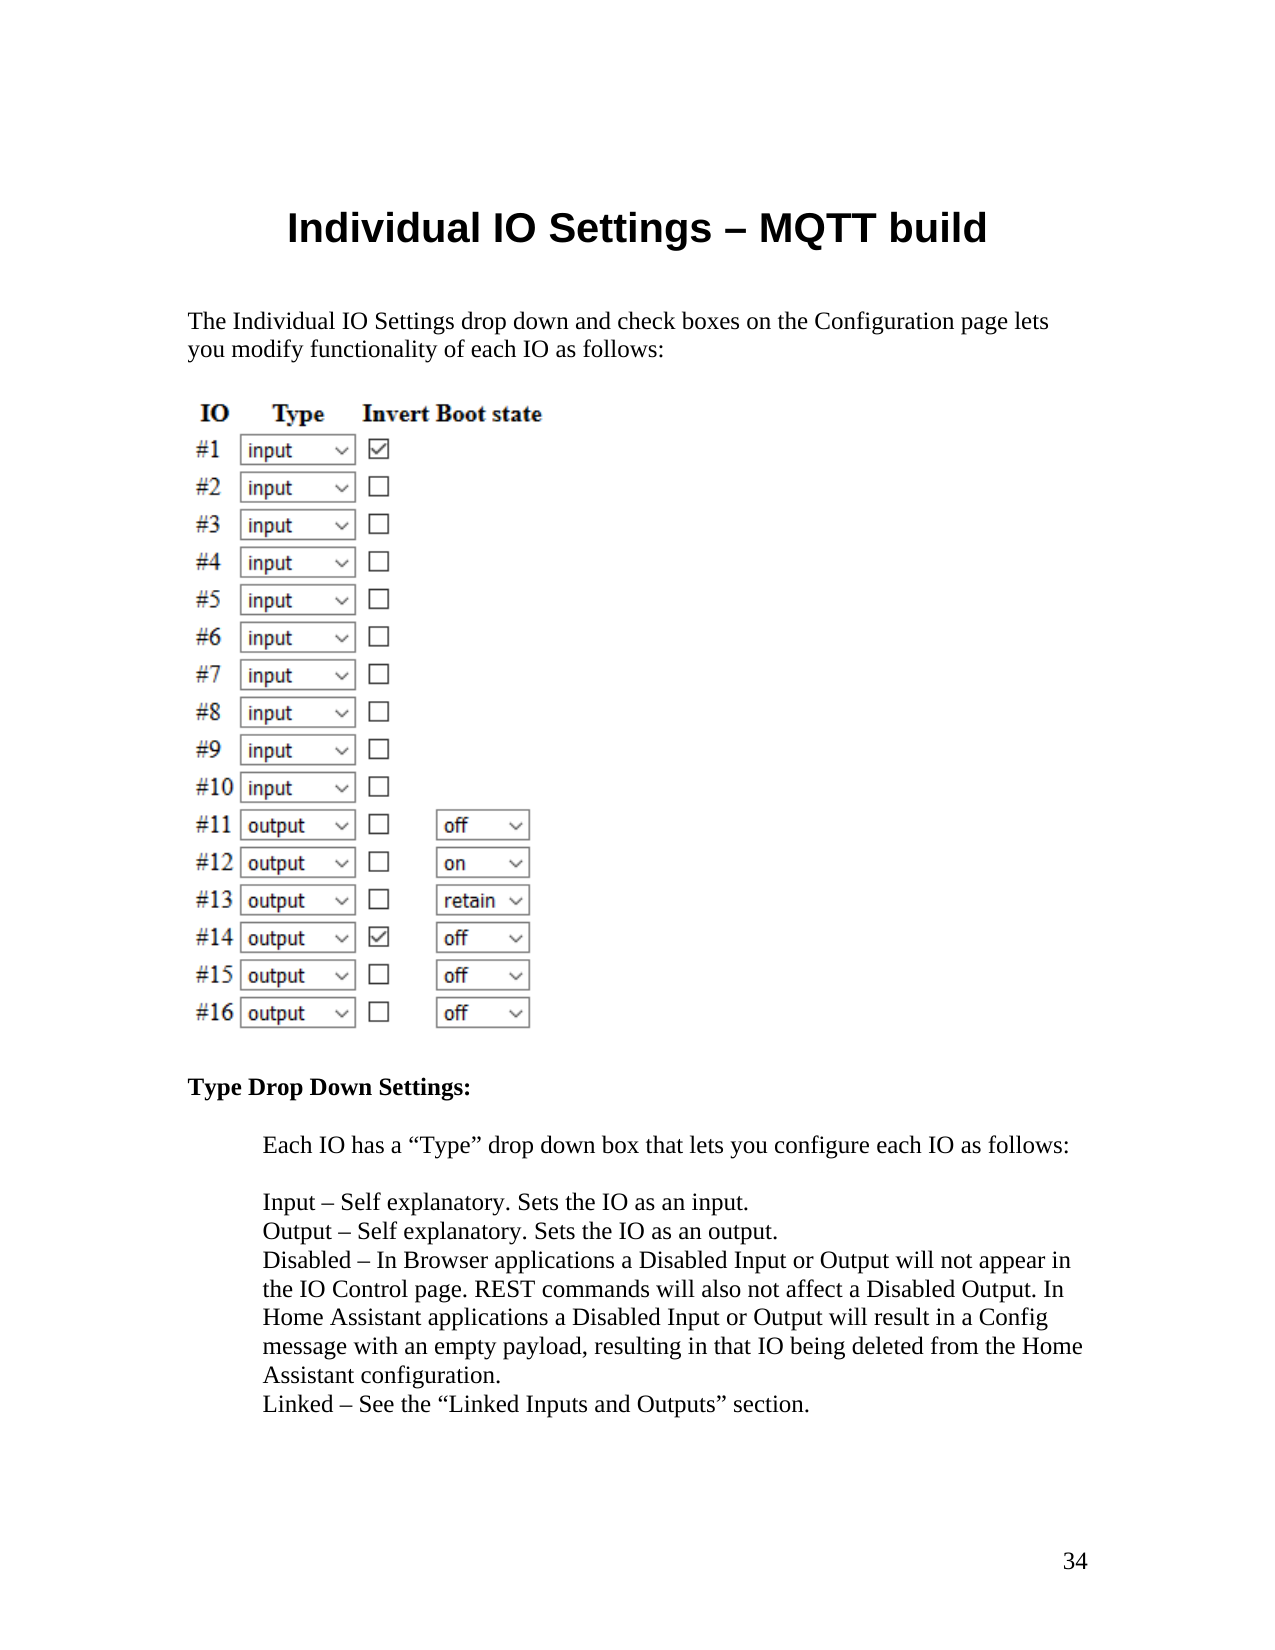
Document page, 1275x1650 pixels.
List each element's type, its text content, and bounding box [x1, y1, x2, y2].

text The Individual IO Settings drop down and check boxes on the Configuration page lets you modify functionality of each IO as follows: [187, 306, 1087, 363]
text Each IO has a “Type” drop down box that lets you configure each IO as follows: [262, 1130, 1087, 1159]
text Output – Self explanatory. Sets the IO as an output. [262, 1216, 1087, 1245]
text Linked – See the “Linked Inputs and Outputs” section. [262, 1389, 1087, 1417]
picture [187, 392, 546, 1044]
text Input – Self explanatory. Sets the IO as an input. [262, 1187, 1087, 1216]
text Type Drop Down Settings: [187, 1072, 1087, 1101]
text Disabled – In Browser applications a Disabled Input or Output will not appear in the IO Control page. REST commands will also not affect a Disabled Output. In Home Assistant applications a Disabled Input or Output will result in a Config message with an empty payload, resulting in that IO being deleted from the Home Assistant configuration. [262, 1245, 1087, 1389]
subtitle Individual IO Settings – MQTT build [187, 204, 1087, 252]
